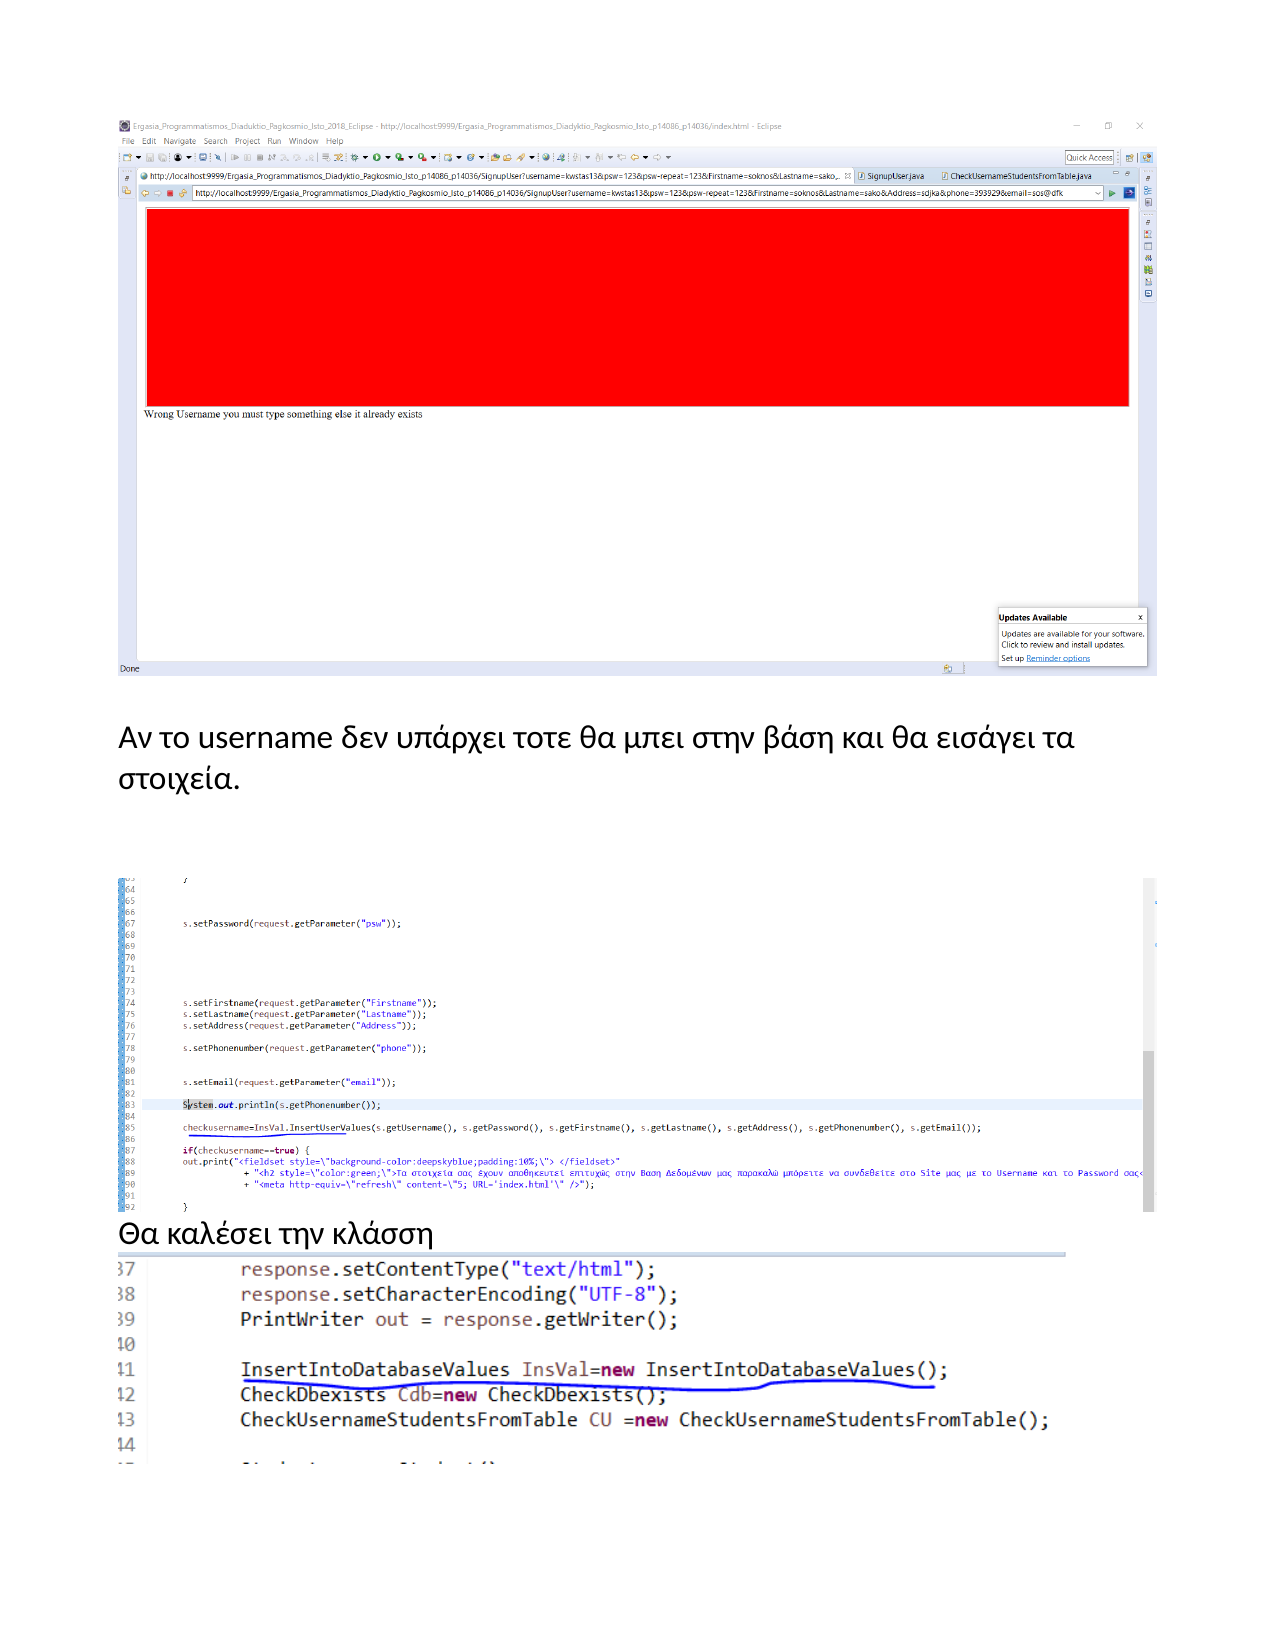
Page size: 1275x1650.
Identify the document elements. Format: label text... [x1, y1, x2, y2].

picture [118, 1252, 1127, 1464]
picture [118, 118, 1157, 676]
text Θα καλέσει την κλάσση [118, 1212, 1157, 1252]
text Αν το username δεν υπάρχει τοτε θα μπει στην βάση και θα εισάγει τα στοιχεία. [118, 716, 1157, 797]
picture [118, 878, 1157, 1212]
